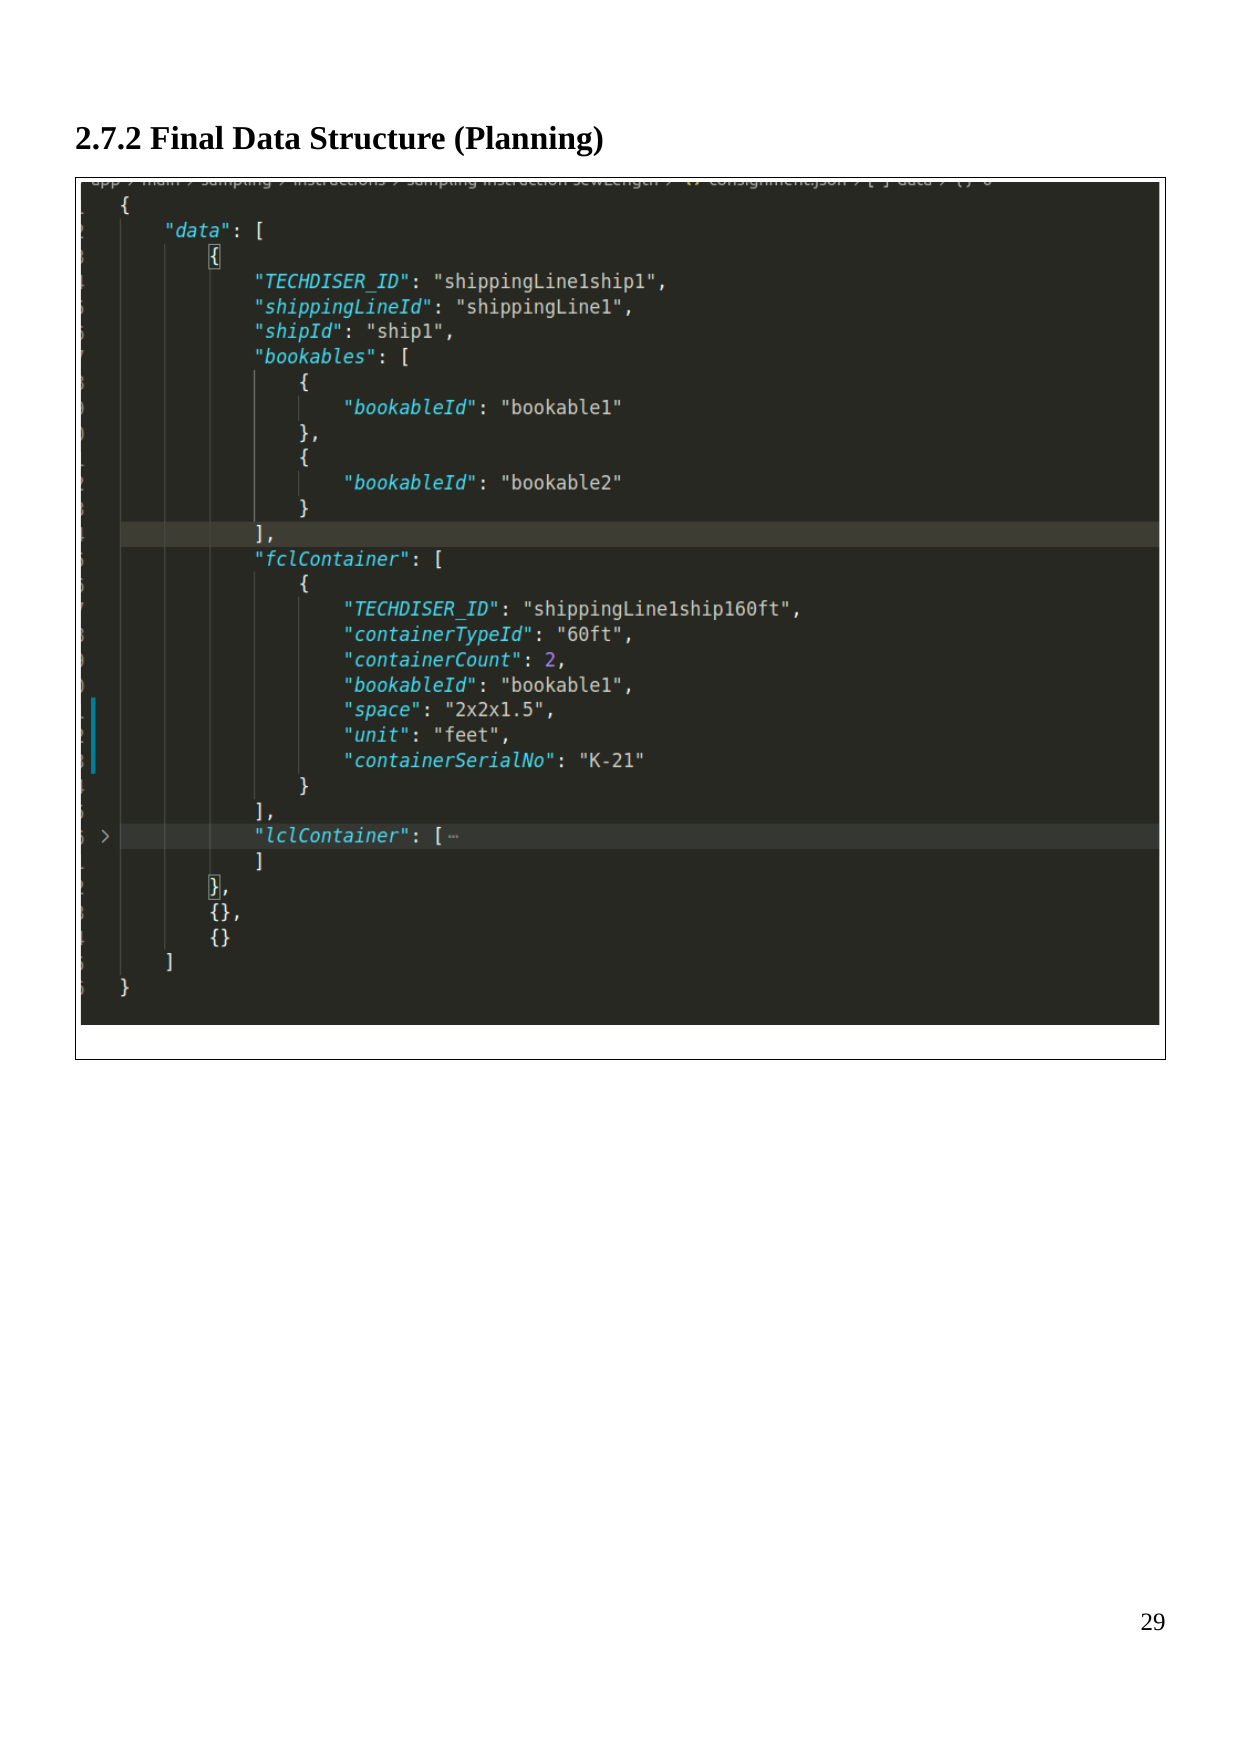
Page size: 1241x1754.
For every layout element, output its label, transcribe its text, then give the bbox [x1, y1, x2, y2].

picture [80, 182, 1160, 1025]
table_header [76, 178, 1165, 1059]
text 2.7.2 Final Data Structure (Planning) [75, 118, 1165, 156]
